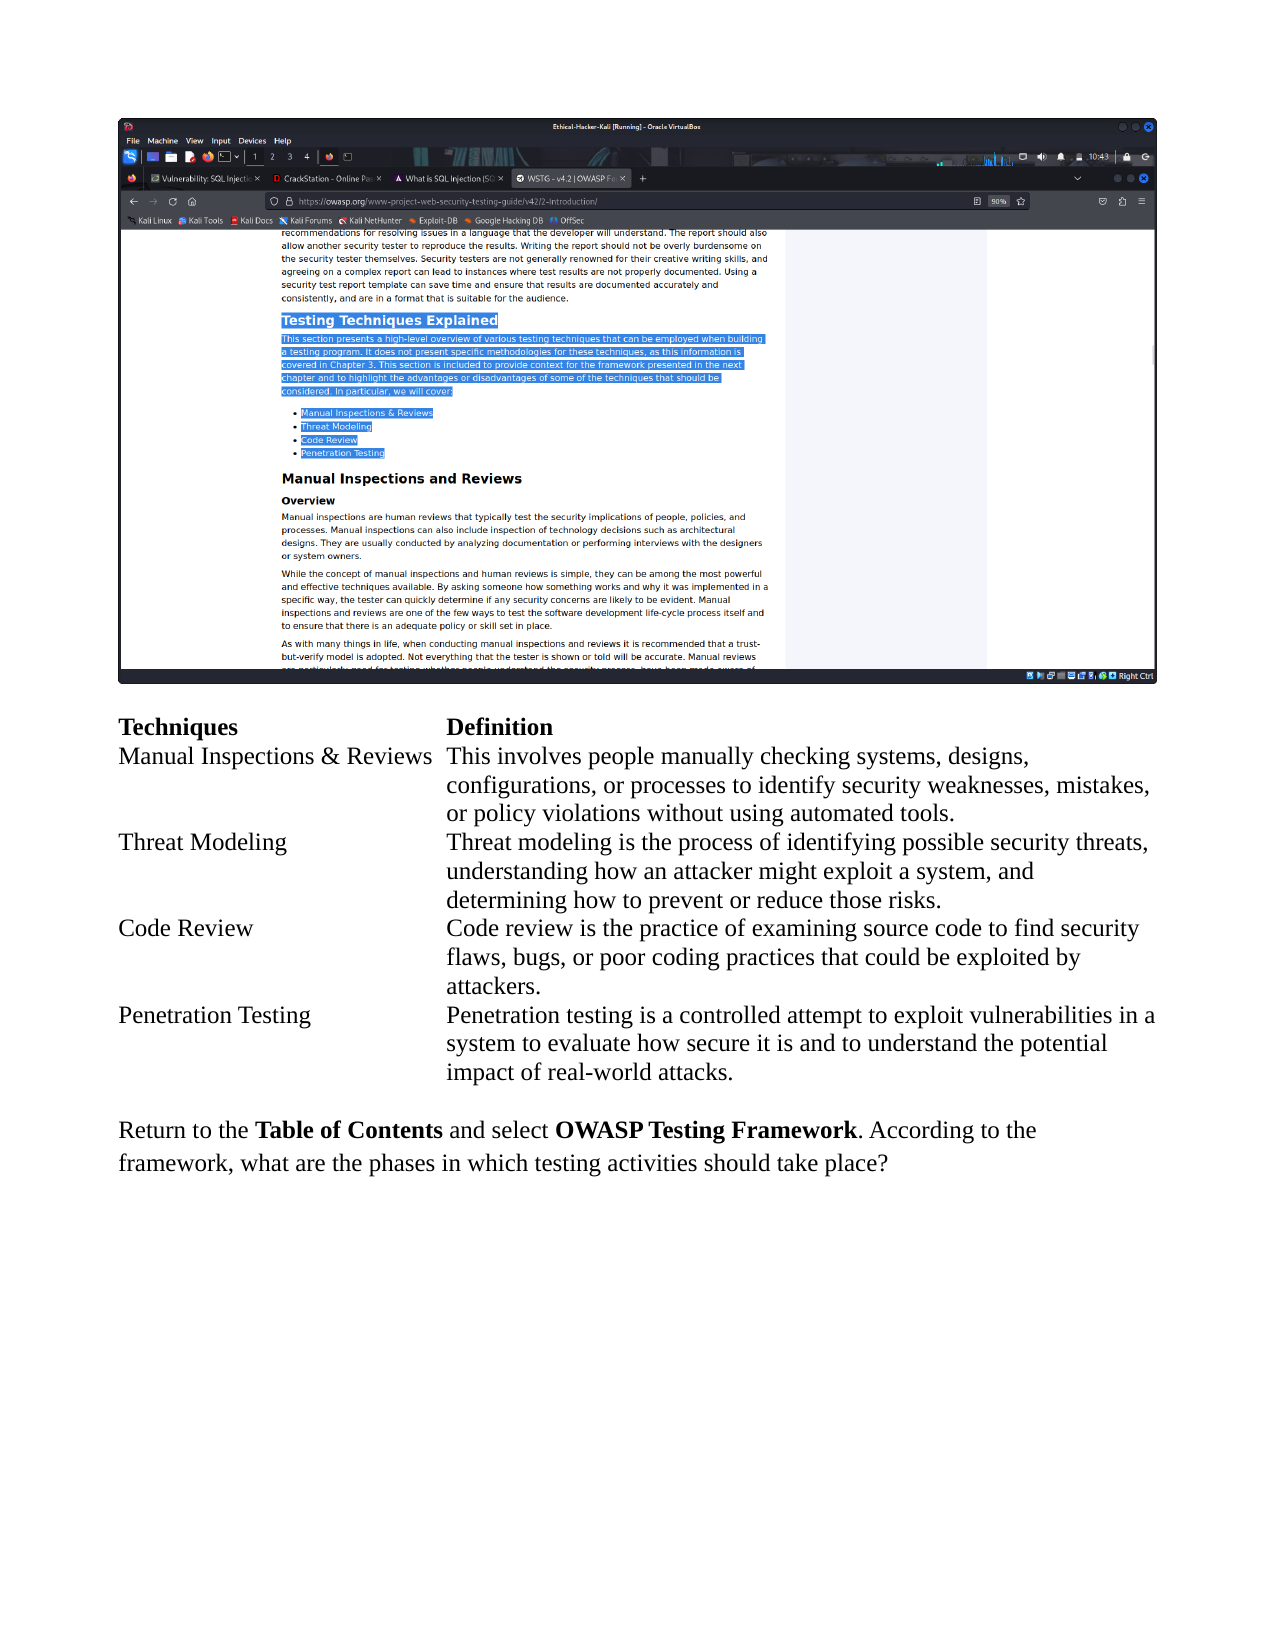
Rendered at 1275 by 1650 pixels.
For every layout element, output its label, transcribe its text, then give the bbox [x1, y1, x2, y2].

picture [118, 118, 1157, 684]
table_cell Threat modeling is the process of identifying possible security threats, understanding how an attacker might exploit a system, and determining how to prevent or reduce those risks. [446, 827, 1157, 913]
table_cell Penetration testing is a controlled attempt to exploit vulnerabilities in a system to evaluate how secure it is and to understand the potential impact of real-world attacks. [446, 1000, 1157, 1086]
table_header Techniques [118, 712, 446, 741]
table_cell Threat Modeling [118, 827, 446, 913]
table_cell Manual Inspections & Reviews [118, 741, 446, 827]
table_cell Penetration Testing [118, 1000, 446, 1086]
text Return to the Table of Contents and select OWASP Testing Framework. According to the framework, what are the phases in which testing activities should take place? [118, 1115, 1157, 1176]
table_header Definition [446, 712, 1157, 741]
table_cell Code review is the practice of examining source code to find security flaws, bugs, or poor coding practices that could be exploited by attackers. [446, 914, 1157, 1000]
table_cell Code Review [118, 914, 446, 1000]
table_cell This involves people manually checking systems, designs, configurations, or processes to identify security weaknesses, mistakes, or policy violations without using automated tools. [446, 741, 1157, 827]
